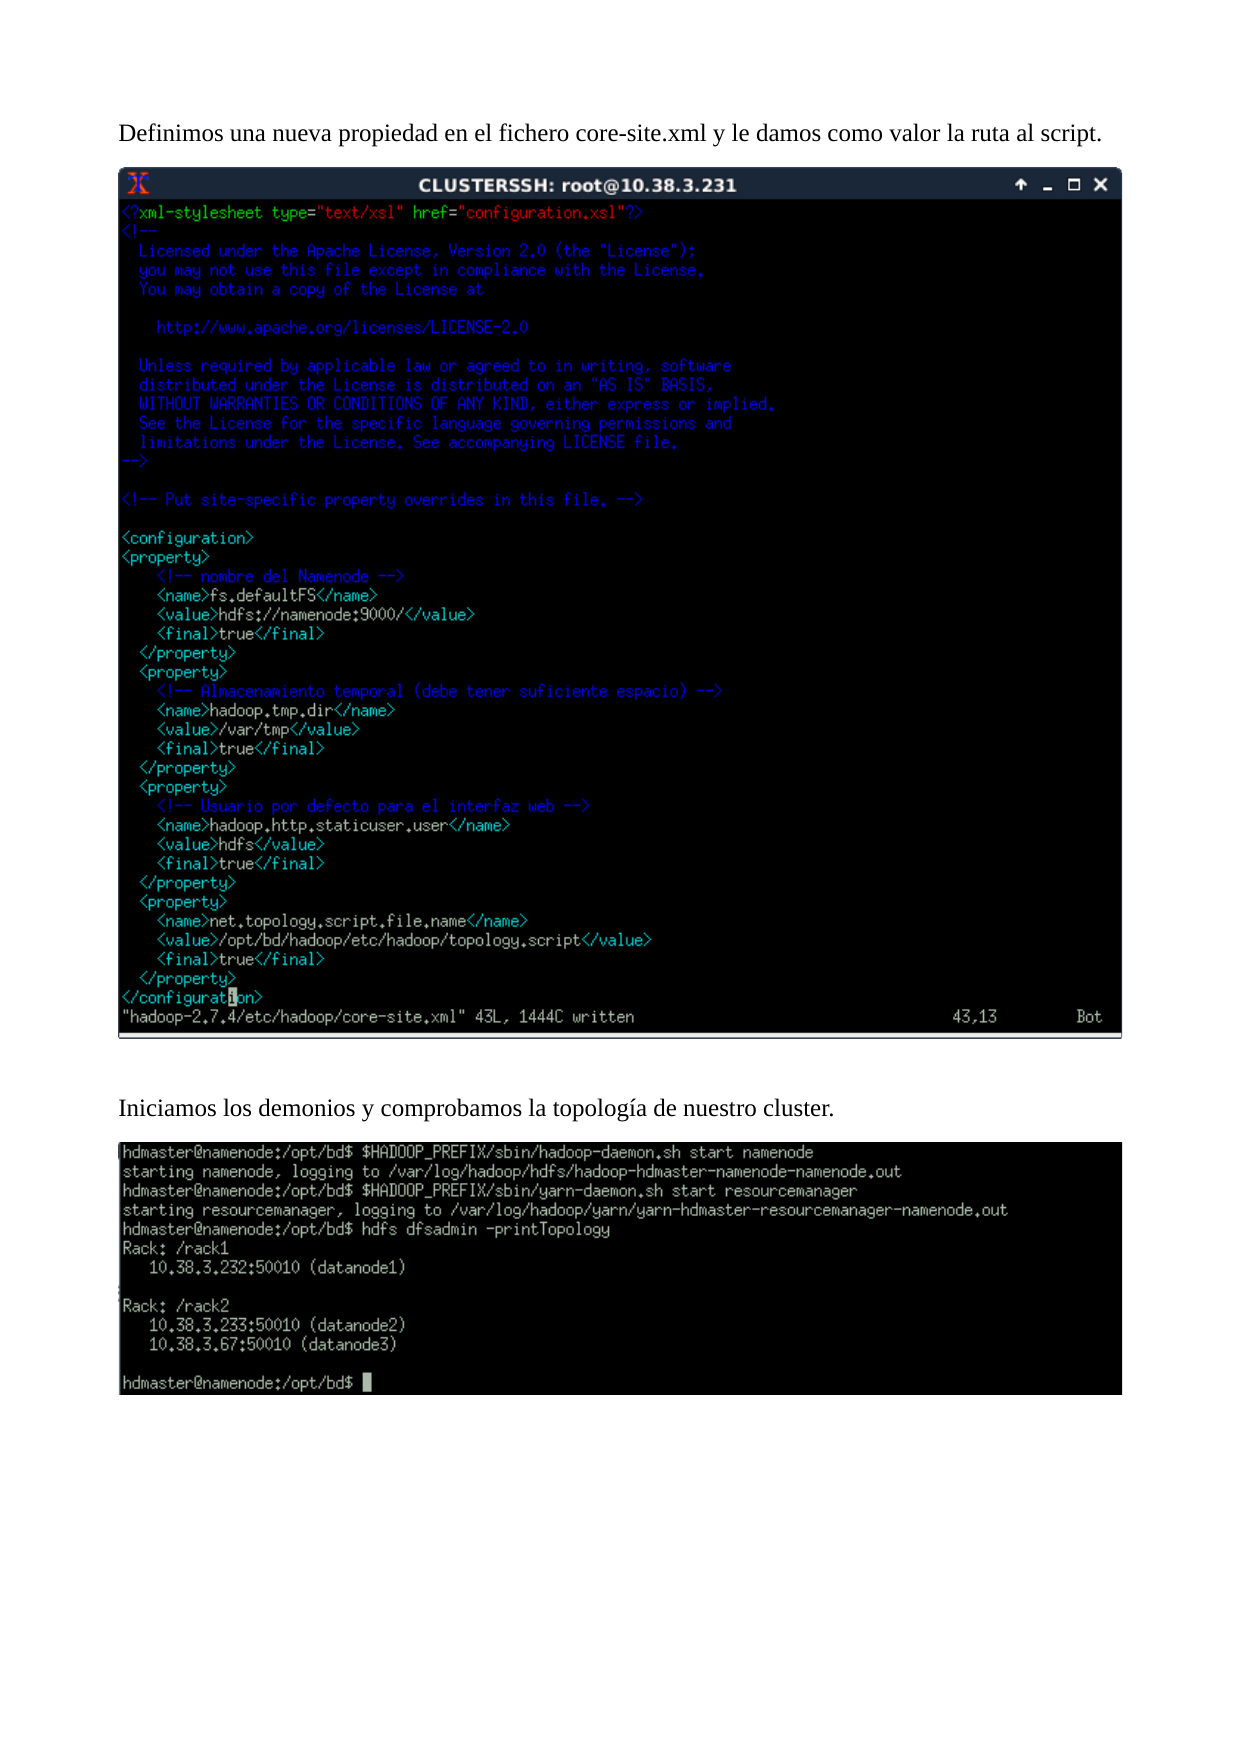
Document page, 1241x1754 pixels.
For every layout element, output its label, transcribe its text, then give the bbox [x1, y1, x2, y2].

picture [118, 167, 1123, 1039]
text Definimos una nueva propiedad en el fichero core-site.xml y le damos como valor la ruta al script. [118, 118, 1122, 147]
text Iniciamos los demonios y comprobamos la topología de nuestro cluster. [118, 1093, 1122, 1122]
picture [118, 1142, 1123, 1395]
